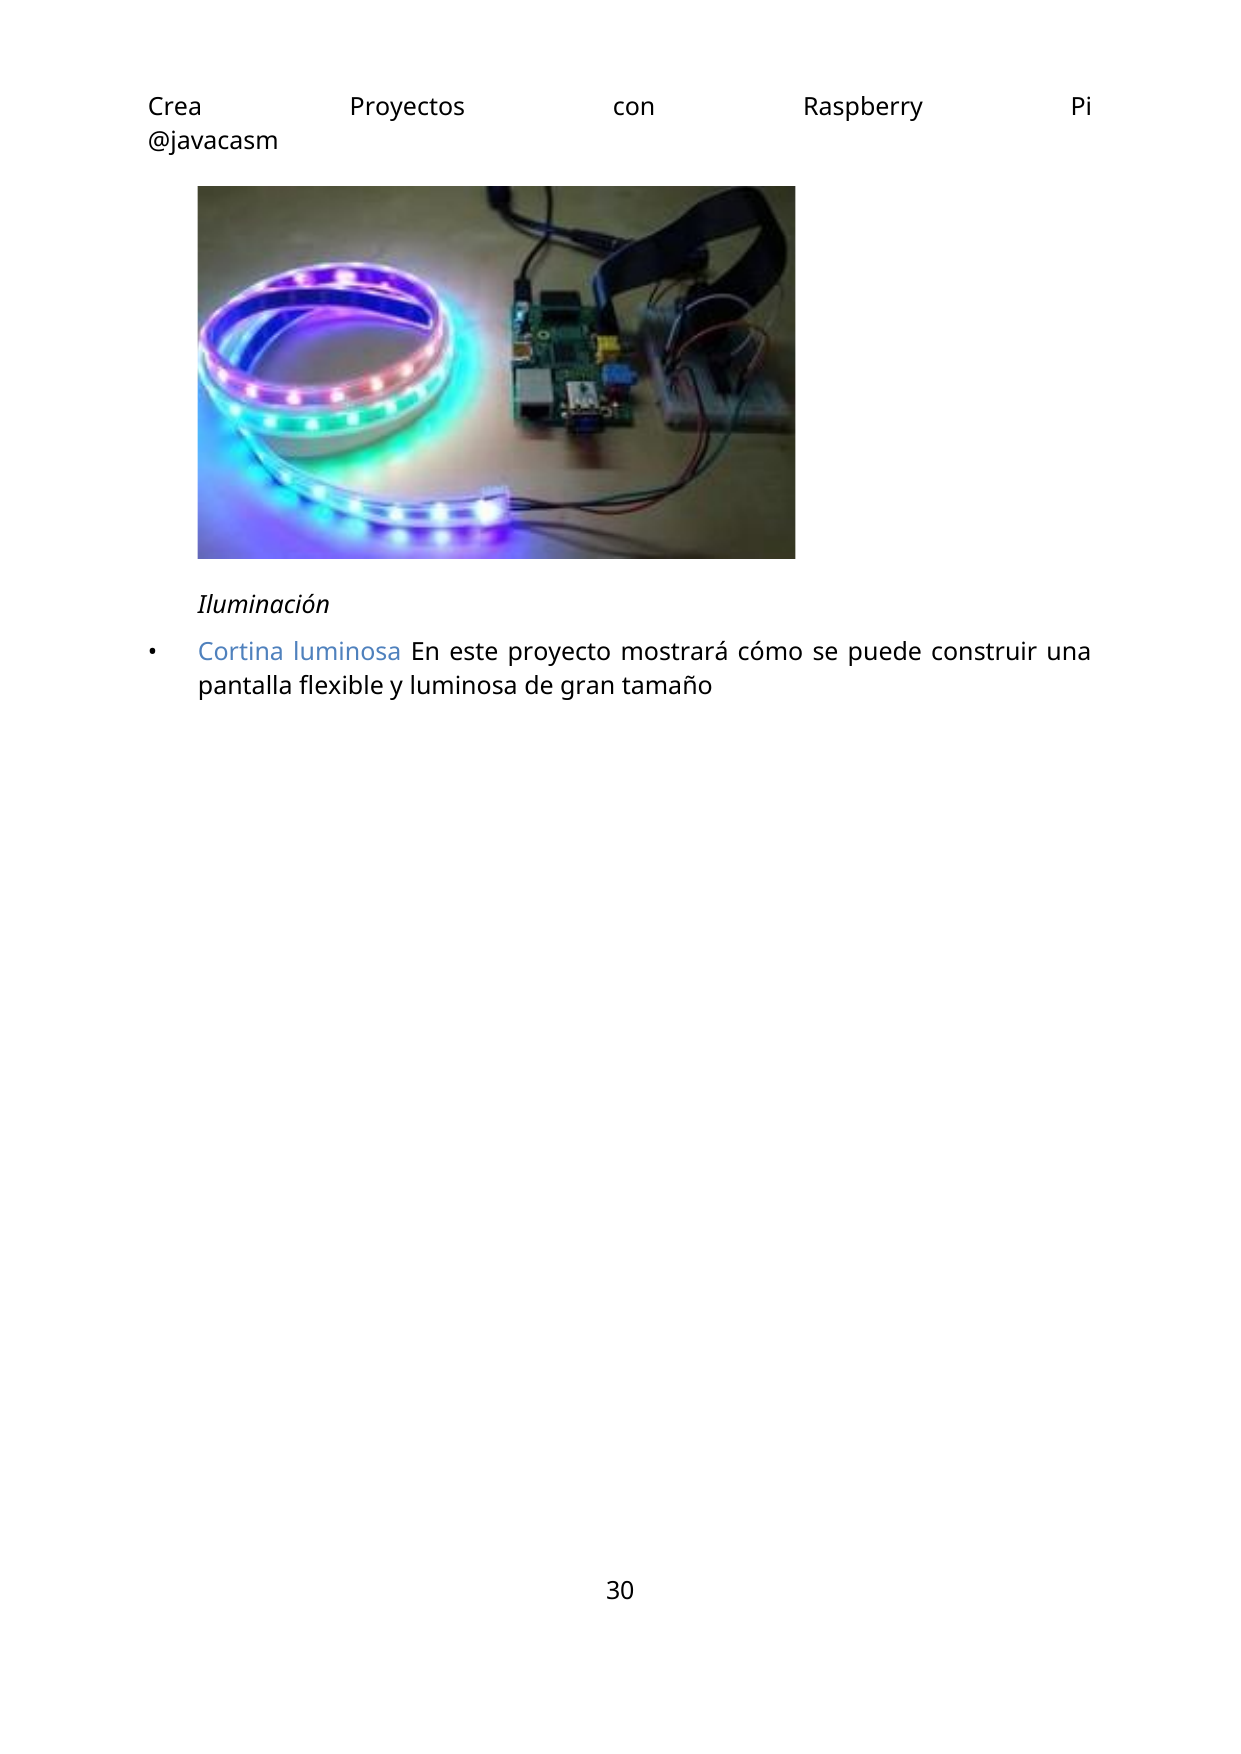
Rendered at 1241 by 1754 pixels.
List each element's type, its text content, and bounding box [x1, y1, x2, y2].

picture [197, 186, 796, 559]
list Iluminación [148, 587, 1093, 621]
list Cortina luminosa En este proyecto mostrará cómo se puede construir una pantalla flexible y luminosa de gran tamaño [148, 634, 1093, 702]
